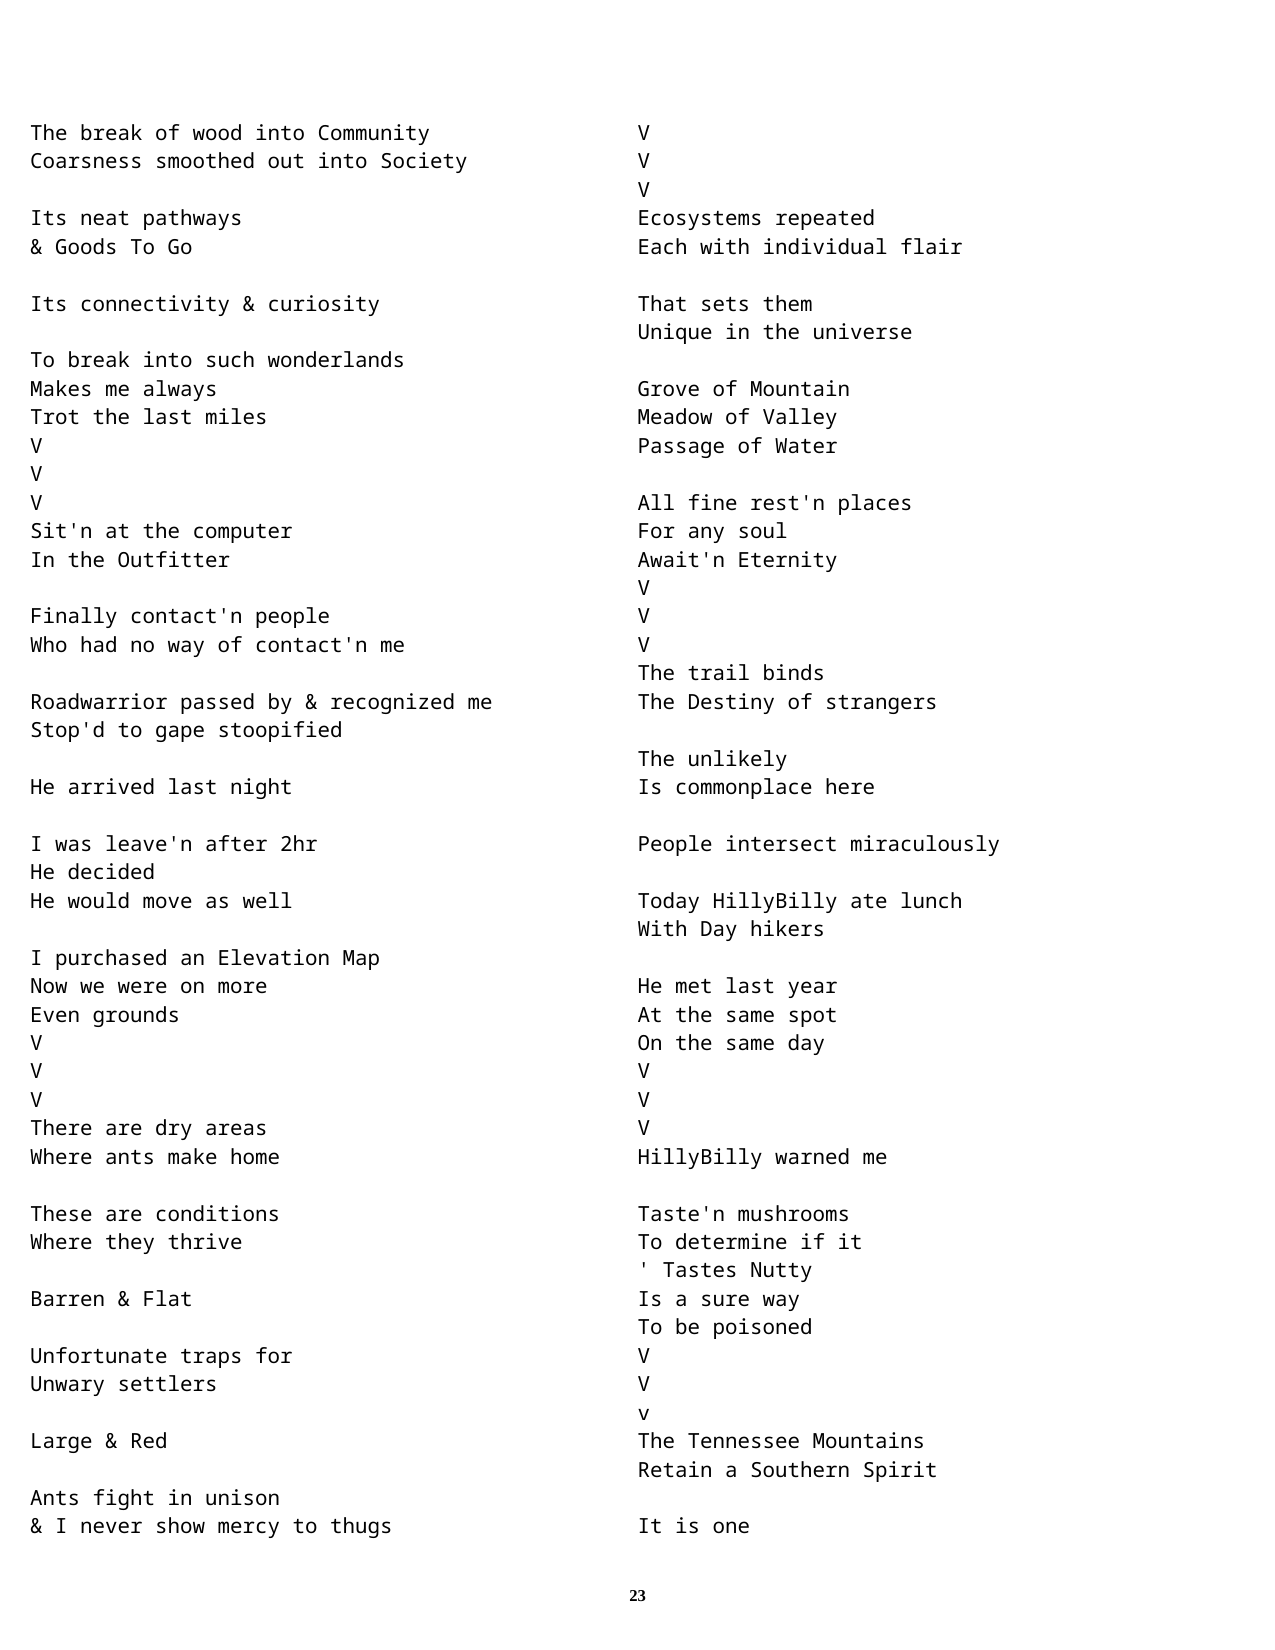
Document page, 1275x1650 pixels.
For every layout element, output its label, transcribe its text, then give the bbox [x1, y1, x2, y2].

text Barren & Flat [30, 1284, 637, 1312]
text V [637, 118, 1245, 147]
text V [637, 1085, 1245, 1113]
text He arrived last night [30, 772, 637, 801]
text Now we were on more [30, 971, 637, 1000]
text The break of wood into Community [30, 118, 637, 147]
text ' Tastes Nutty [637, 1256, 1245, 1284]
text To determine if it [637, 1227, 1245, 1256]
text In the Outfitter [30, 545, 637, 573]
text Coarsness smoothed out into Society [30, 147, 637, 175]
text V [637, 147, 1245, 175]
text V [637, 175, 1245, 203]
text At the same spot [637, 1000, 1245, 1028]
text Is a sure way [637, 1284, 1245, 1312]
text Unfortunate traps for [30, 1341, 637, 1369]
text People intersect miraculously [637, 829, 1245, 857]
text He would move as well [30, 886, 637, 914]
text Taste'n mushrooms [637, 1199, 1245, 1227]
text Each with individual flair [637, 232, 1245, 260]
text V [637, 1341, 1245, 1369]
text Retain a Southern Spirit [637, 1455, 1245, 1483]
text There are dry areas [30, 1113, 637, 1142]
text Finally contact'n people [30, 602, 637, 630]
text It is one [637, 1512, 1245, 1540]
text Ecosystems repeated [637, 203, 1245, 232]
text On the same day [637, 1028, 1245, 1057]
text These are conditions [30, 1199, 637, 1227]
text He met last year [637, 971, 1245, 1000]
text Meadow of Valley [637, 402, 1245, 431]
text Roadwarrior passed by & recognized me [30, 687, 637, 715]
text HillyBilly warned me [637, 1142, 1245, 1170]
text Where ants make home [30, 1142, 637, 1170]
text Unwary settlers [30, 1369, 637, 1398]
text V [637, 630, 1245, 658]
text The Destiny of strangers [637, 687, 1245, 715]
text For any soul [637, 516, 1245, 545]
text That sets them [637, 289, 1245, 317]
text V [30, 1085, 637, 1113]
text To be poisoned [637, 1312, 1245, 1341]
text I was leave'n after 2hr [30, 829, 637, 857]
text Stop'd to gape stoopified [30, 715, 637, 744]
text Unique in the universe [637, 317, 1245, 346]
text V [637, 573, 1245, 602]
text The trail binds [637, 658, 1245, 687]
text V [30, 459, 637, 488]
text I purchased an Elevation Map [30, 943, 637, 971]
text All fine rest'n places [637, 488, 1245, 516]
text He decided [30, 857, 637, 886]
text Is commonplace here [637, 772, 1245, 801]
text Where they thrive [30, 1227, 637, 1256]
text Grove of Mountain [637, 374, 1245, 402]
text V [30, 1028, 637, 1057]
text Who had no way of contact'n me [30, 630, 637, 658]
text Sit'n at the computer [30, 516, 637, 545]
text Await'n Eternity [637, 545, 1245, 573]
text V [637, 602, 1245, 630]
text The Tennessee Mountains [637, 1426, 1245, 1455]
text Makes me always [30, 374, 637, 402]
text & Goods To Go [30, 232, 637, 260]
text With Day hikers [637, 914, 1245, 943]
text V [637, 1113, 1245, 1142]
text Ants fight in unison [30, 1483, 637, 1512]
text Trot the last miles [30, 402, 637, 431]
text V [637, 1369, 1245, 1398]
text V [30, 1057, 637, 1085]
text V [637, 1057, 1245, 1085]
text V [30, 488, 637, 516]
text To break into such wonderlands [30, 346, 637, 374]
text Passage of Water [637, 431, 1245, 459]
text & I never show mercy to thugs [30, 1512, 637, 1540]
text v [637, 1398, 1245, 1426]
text Even grounds [30, 1000, 637, 1028]
text Its connectivity & curiosity [30, 289, 637, 317]
text Large & Red [30, 1426, 637, 1455]
text The unlikely [637, 744, 1245, 772]
text Today HillyBilly ate lunch [637, 886, 1245, 914]
text V [30, 431, 637, 459]
text Its neat pathways [30, 203, 637, 232]
